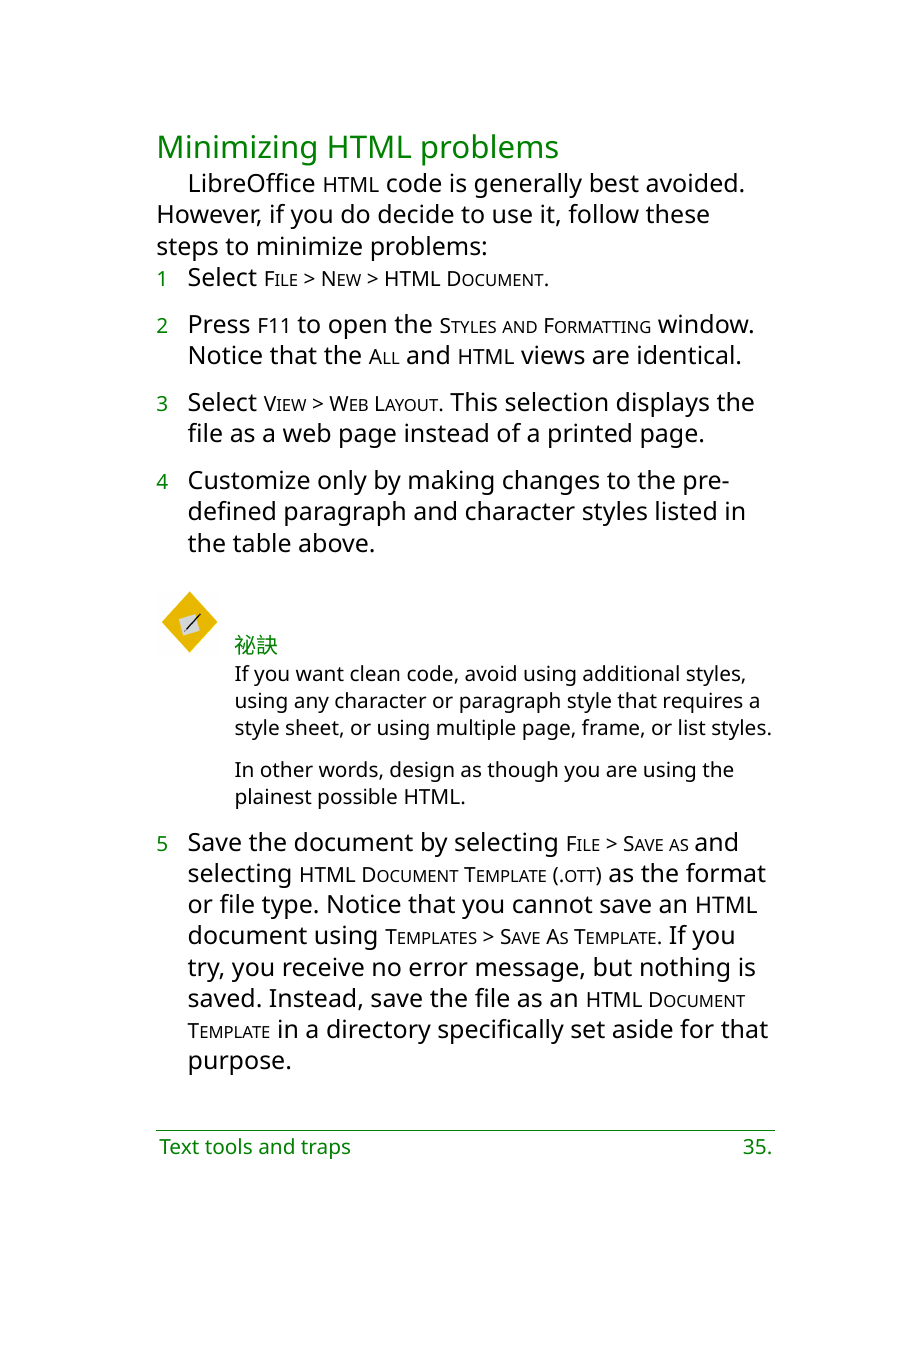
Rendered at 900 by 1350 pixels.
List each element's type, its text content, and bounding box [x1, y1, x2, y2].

text In other words, design as though you are using the plainest possible HTML. [234, 756, 775, 810]
text If you want clean code, avoid using additional styles, using any character or paragraph style that requires a style sheet, or using multiple page, frame, or list styles. [234, 659, 775, 741]
list Press F11 to open the Styles and Formatting window. Notice that the All and HTML views are identical. [156, 308, 775, 371]
list Select View > Web Layout. This selection displays the file as a web page instead of a printed page. [156, 386, 775, 449]
text LibreOffice HTML code is generally best avoided. However, if you do decide to use it, follow these steps to minimize problems: [156, 168, 775, 261]
subtitle Minimizing HTML problems [156, 125, 775, 168]
list Select File > New > HTML Document. [156, 261, 775, 293]
list 祕訣 [156, 589, 775, 659]
picture [157, 590, 220, 654]
list Save the document by selecting File > Save as and selecting HTML Document Template (.ott) as the format or file type. Notice that you cannot save an HTML document using Templates > Save As Template. If you try, you receive no error message, but nothing is saved. Instead, save the file as an HTML Document Template in a directory specifically set aside for that purpose. [156, 826, 775, 1076]
list Customize only by making changes to the pre-defined paragraph and character styles listed in the table above. [156, 464, 775, 558]
